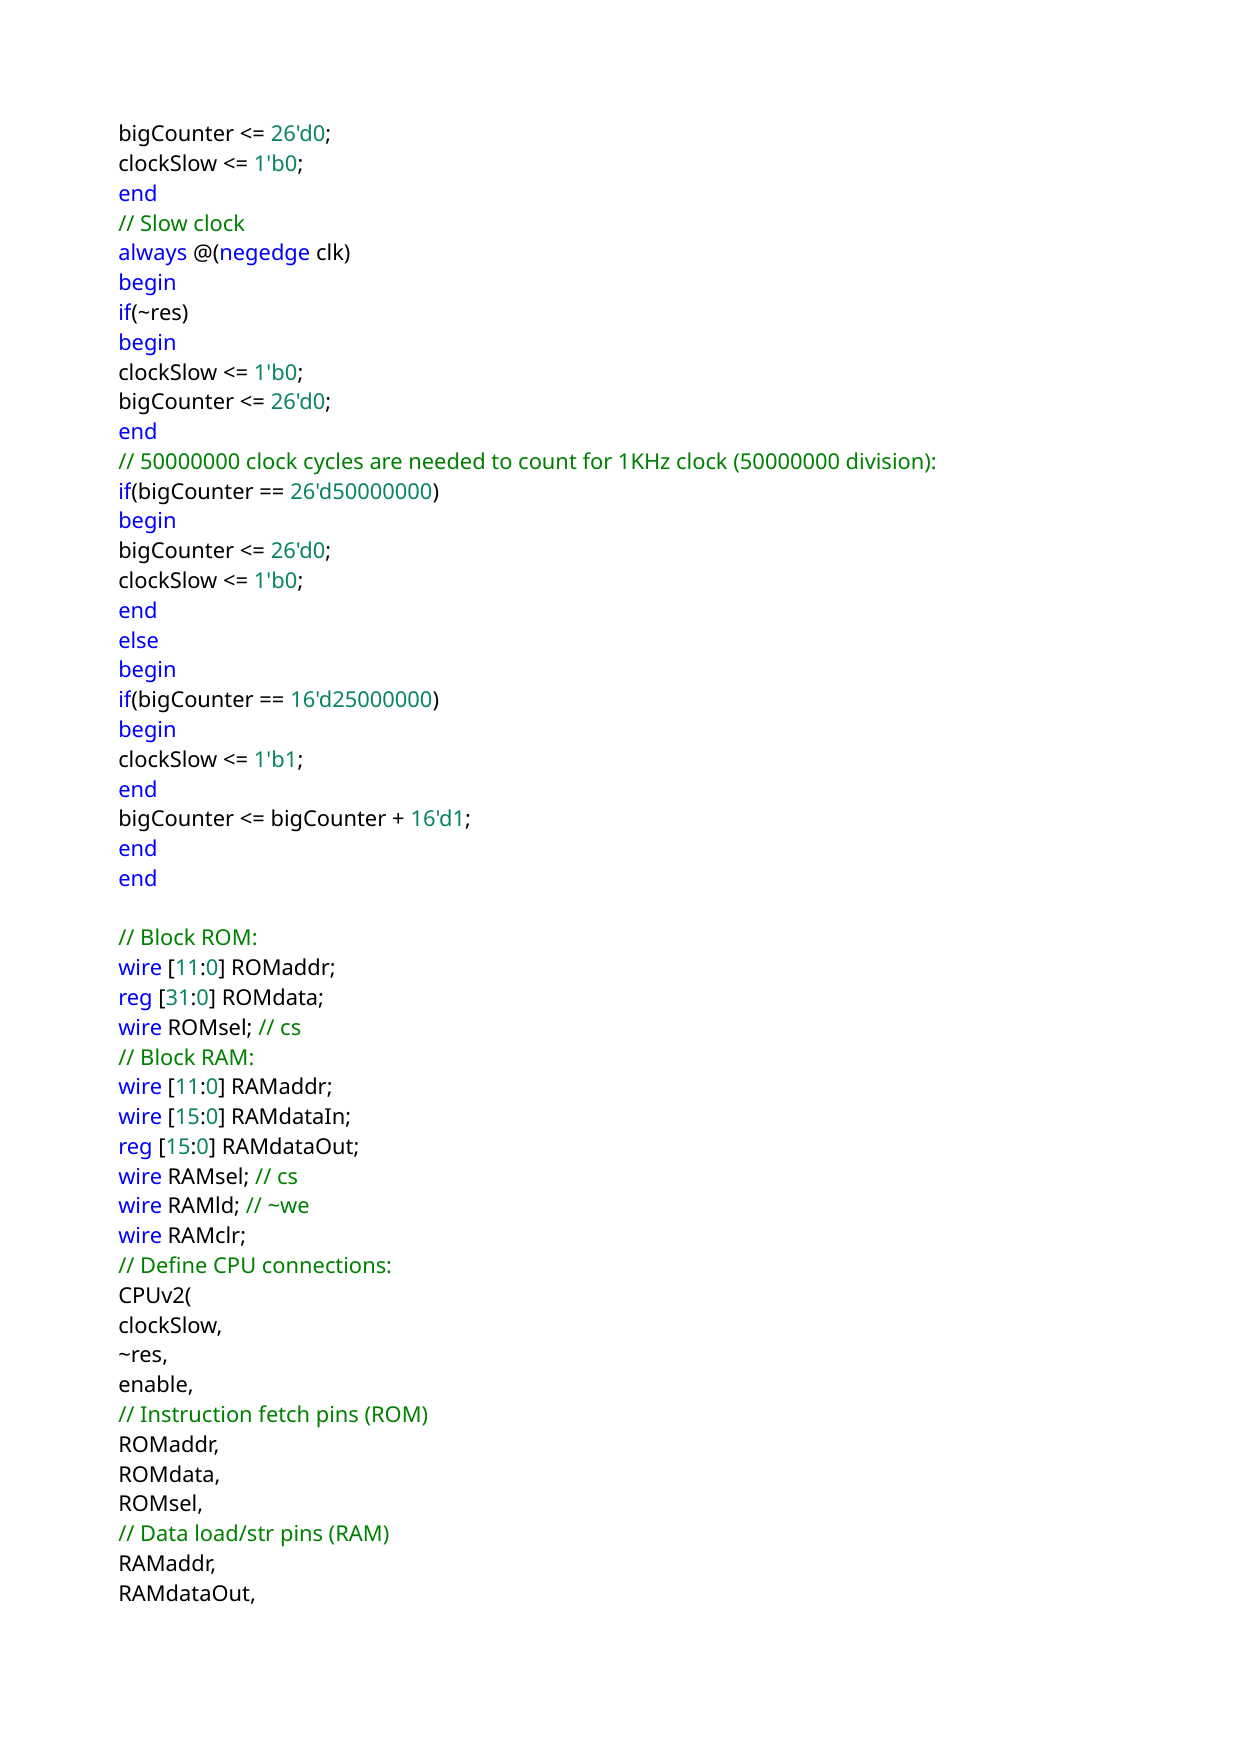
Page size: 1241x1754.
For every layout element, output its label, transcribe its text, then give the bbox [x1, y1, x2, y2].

text end [118, 416, 1122, 446]
text if(bigCounter == 26'd50000000) [118, 476, 1122, 505]
text else [118, 624, 1122, 654]
text CPUv2( [118, 1280, 1122, 1310]
text begin [118, 714, 1122, 744]
text wire [15:0] RAMdataIn; [118, 1101, 1122, 1131]
text begin [118, 327, 1122, 356]
text bigCounter <= 26'd0; [118, 535, 1122, 565]
text // 50000000 clock cycles are needed to count for 1KHz clock (50000000 division): [118, 446, 1122, 476]
text wire [11:0] RAMaddr; [118, 1071, 1122, 1101]
text clockSlow <= 1'b0; [118, 356, 1122, 386]
text clockSlow <= 1'b0; [118, 565, 1122, 595]
text ~res, [118, 1339, 1122, 1369]
text clockSlow, [118, 1310, 1122, 1339]
text if(bigCounter == 16'd25000000) [118, 684, 1122, 714]
text // Define CPU connections: [118, 1250, 1122, 1280]
text wire RAMclr; [118, 1220, 1122, 1250]
text end [118, 863, 1122, 893]
text always @(negedge clk) [118, 237, 1122, 267]
text ROMdata, [118, 1459, 1122, 1488]
text // Block RAM: [118, 1042, 1122, 1071]
text wire ROMsel; // cs [118, 1012, 1122, 1042]
text end [118, 833, 1122, 863]
text // Block ROM: [118, 922, 1122, 952]
text // Instruction fetch pins (ROM) [118, 1399, 1122, 1429]
text if(~res) [118, 297, 1122, 327]
text RAMdataOut, [118, 1578, 1122, 1608]
text reg [15:0] RAMdataOut; [118, 1131, 1122, 1161]
text end [118, 178, 1122, 207]
text wire RAMsel; // cs [118, 1161, 1122, 1191]
text reg [31:0] ROMdata; [118, 982, 1122, 1012]
text bigCounter <= 26'd0; [118, 118, 1122, 148]
text enable, [118, 1369, 1122, 1399]
text RAMaddr, [118, 1548, 1122, 1578]
text // Data load/str pins (RAM) [118, 1518, 1122, 1548]
text clockSlow <= 1'b0; [118, 148, 1122, 178]
text begin [118, 267, 1122, 297]
text begin [118, 654, 1122, 684]
text wire RAMld; // ~we [118, 1191, 1122, 1220]
text bigCounter <= bigCounter + 16'd1; [118, 803, 1122, 833]
text wire [11:0] ROMaddr; [118, 952, 1122, 982]
text ROMaddr, [118, 1429, 1122, 1459]
text end [118, 773, 1122, 803]
text begin [118, 505, 1122, 535]
text // Slow clock [118, 207, 1122, 237]
text ROMsel, [118, 1488, 1122, 1518]
text clockSlow <= 1'b1; [118, 744, 1122, 773]
text bigCounter <= 26'd0; [118, 386, 1122, 416]
text end [118, 595, 1122, 624]
